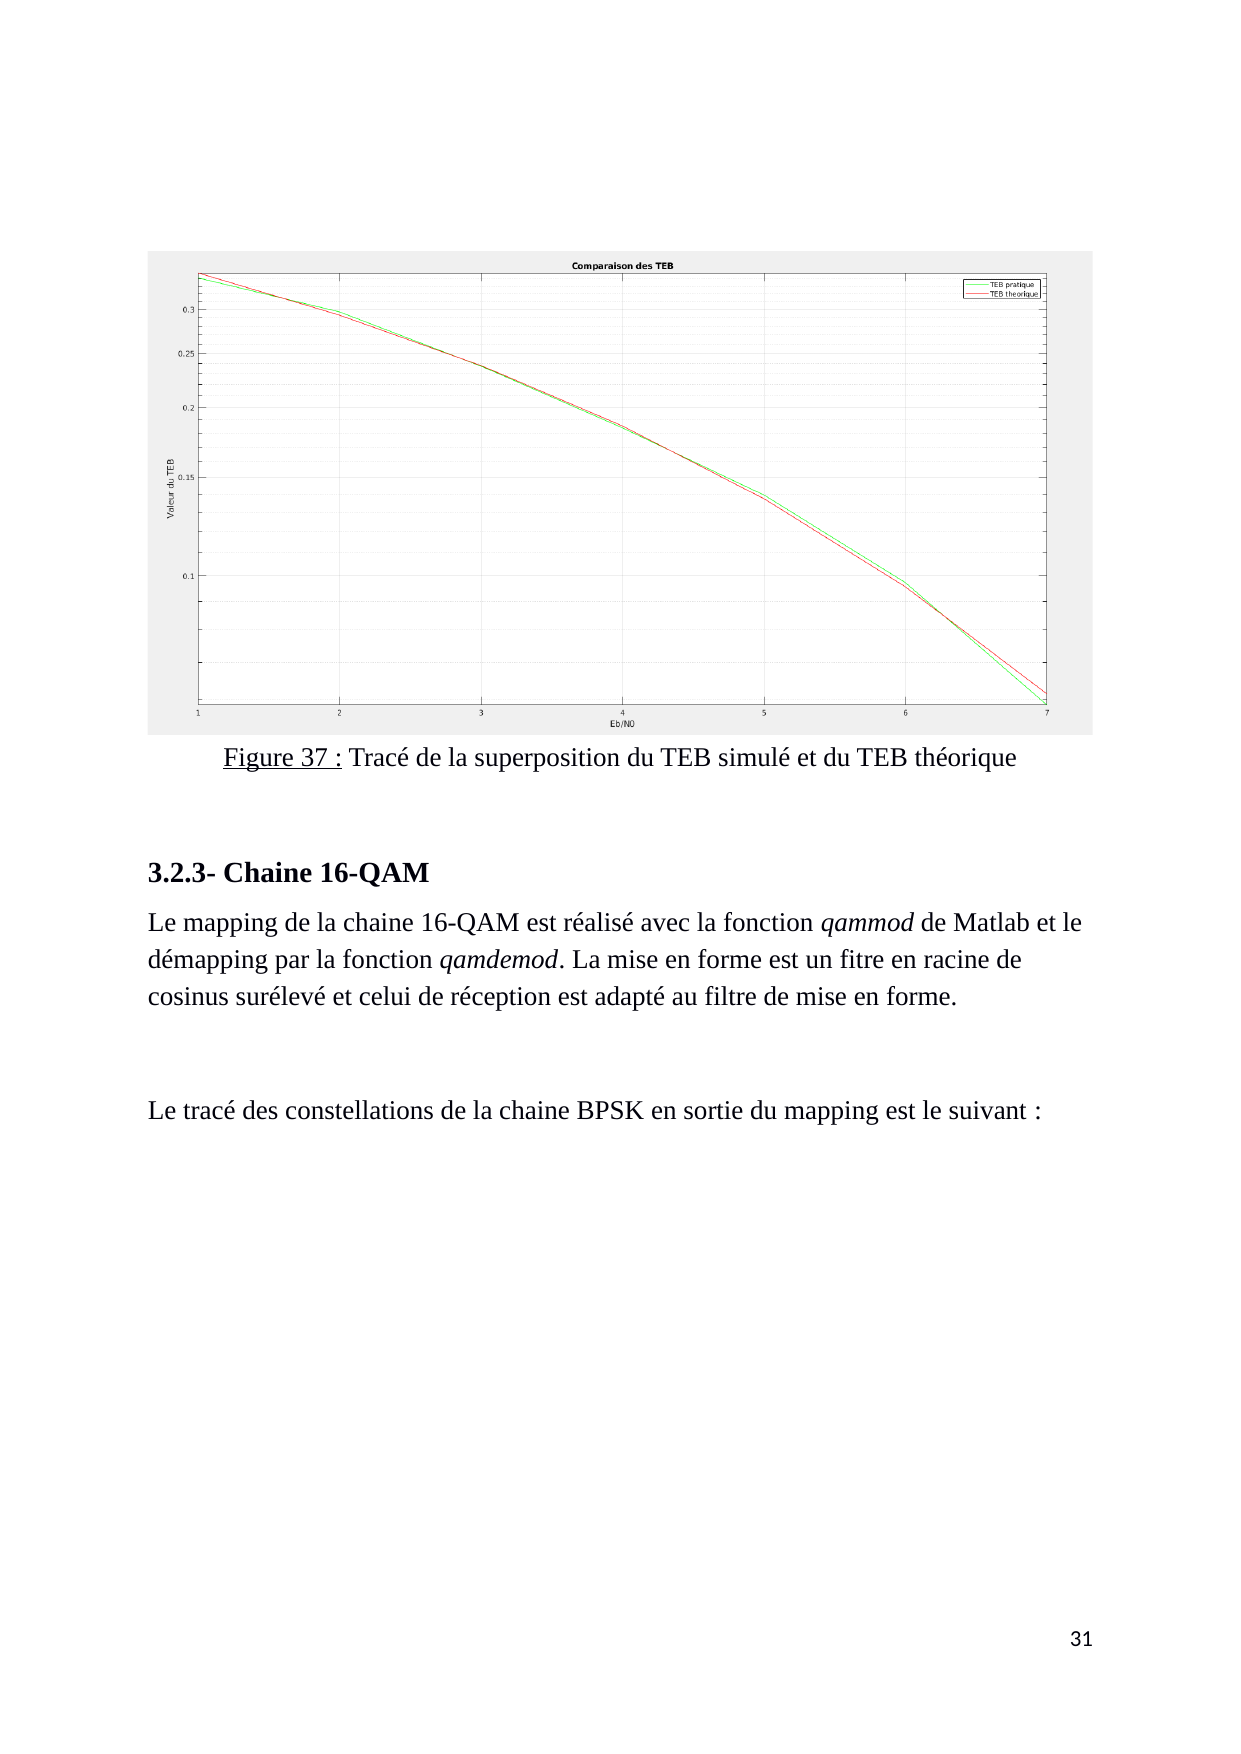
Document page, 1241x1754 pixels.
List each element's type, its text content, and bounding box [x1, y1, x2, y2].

text Le tracé des constellations de la chaine BPSK en sortie du mapping est le suivant : [148, 1094, 1093, 1125]
subtitle 3.2.3- Chaine 16-QAM [148, 855, 1093, 888]
text Le mapping de la chaine 16-QAM est réalisé avec la fonction qammod de Matlab et le démapping par la fonction qamdemod. La mise en forme est un fitre en racine de cosinus surélevé et celui de réception est adapté au filtre de mise en forme. [148, 906, 1093, 1012]
picture [147, 251, 1093, 735]
text Figure 37 : Tracé de la superposition du TEB simulé et du TEB théorique [148, 735, 1093, 772]
